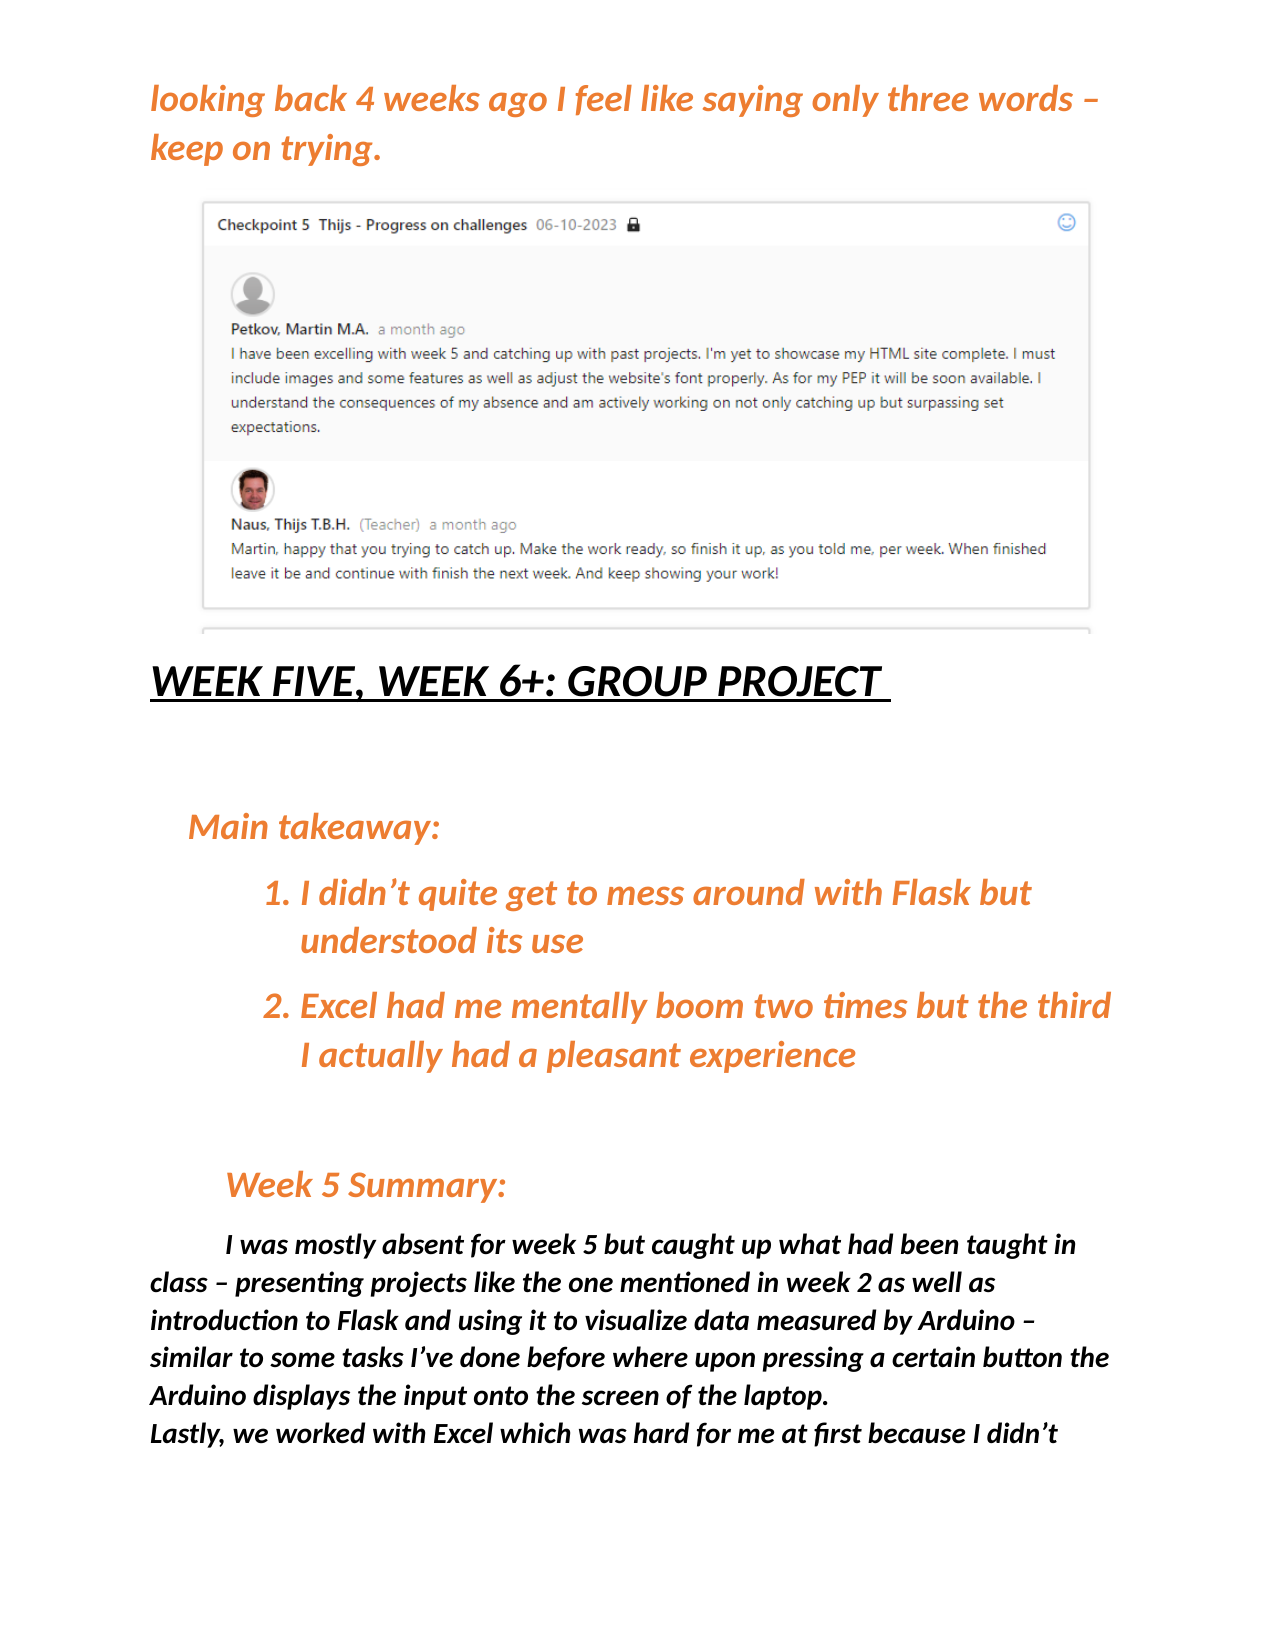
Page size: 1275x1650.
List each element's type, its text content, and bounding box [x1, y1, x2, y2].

text WEEK FIVE, WEEK 6+: GROUP PROJECT [150, 651, 1125, 707]
list Week 5 Summary: [150, 1161, 1125, 1207]
list I was mostly absent for week 5 but caught up what had been taught in class – presenting projects like the one mentioned in week 2 as well as introduction to Flask and using it to visualize data measured by Arduino – similar to some tasks I’ve done before where upon pressing a certain button the Arduino displays the input onto the screen of the laptop. Lastly, we worked with Excel which was hard for me at first because I didn’t [150, 1226, 1125, 1451]
list Excel had me mentally boom two times but the third I actually had a pleasant experience [262, 982, 1125, 1077]
list looking back 4 weeks ago I feel like saying only three words – keep on trying. [150, 75, 1125, 169]
list I didn’t quite get to mess around with Flask but understood its use [262, 868, 1125, 963]
list Main takeaway: [150, 803, 1125, 849]
